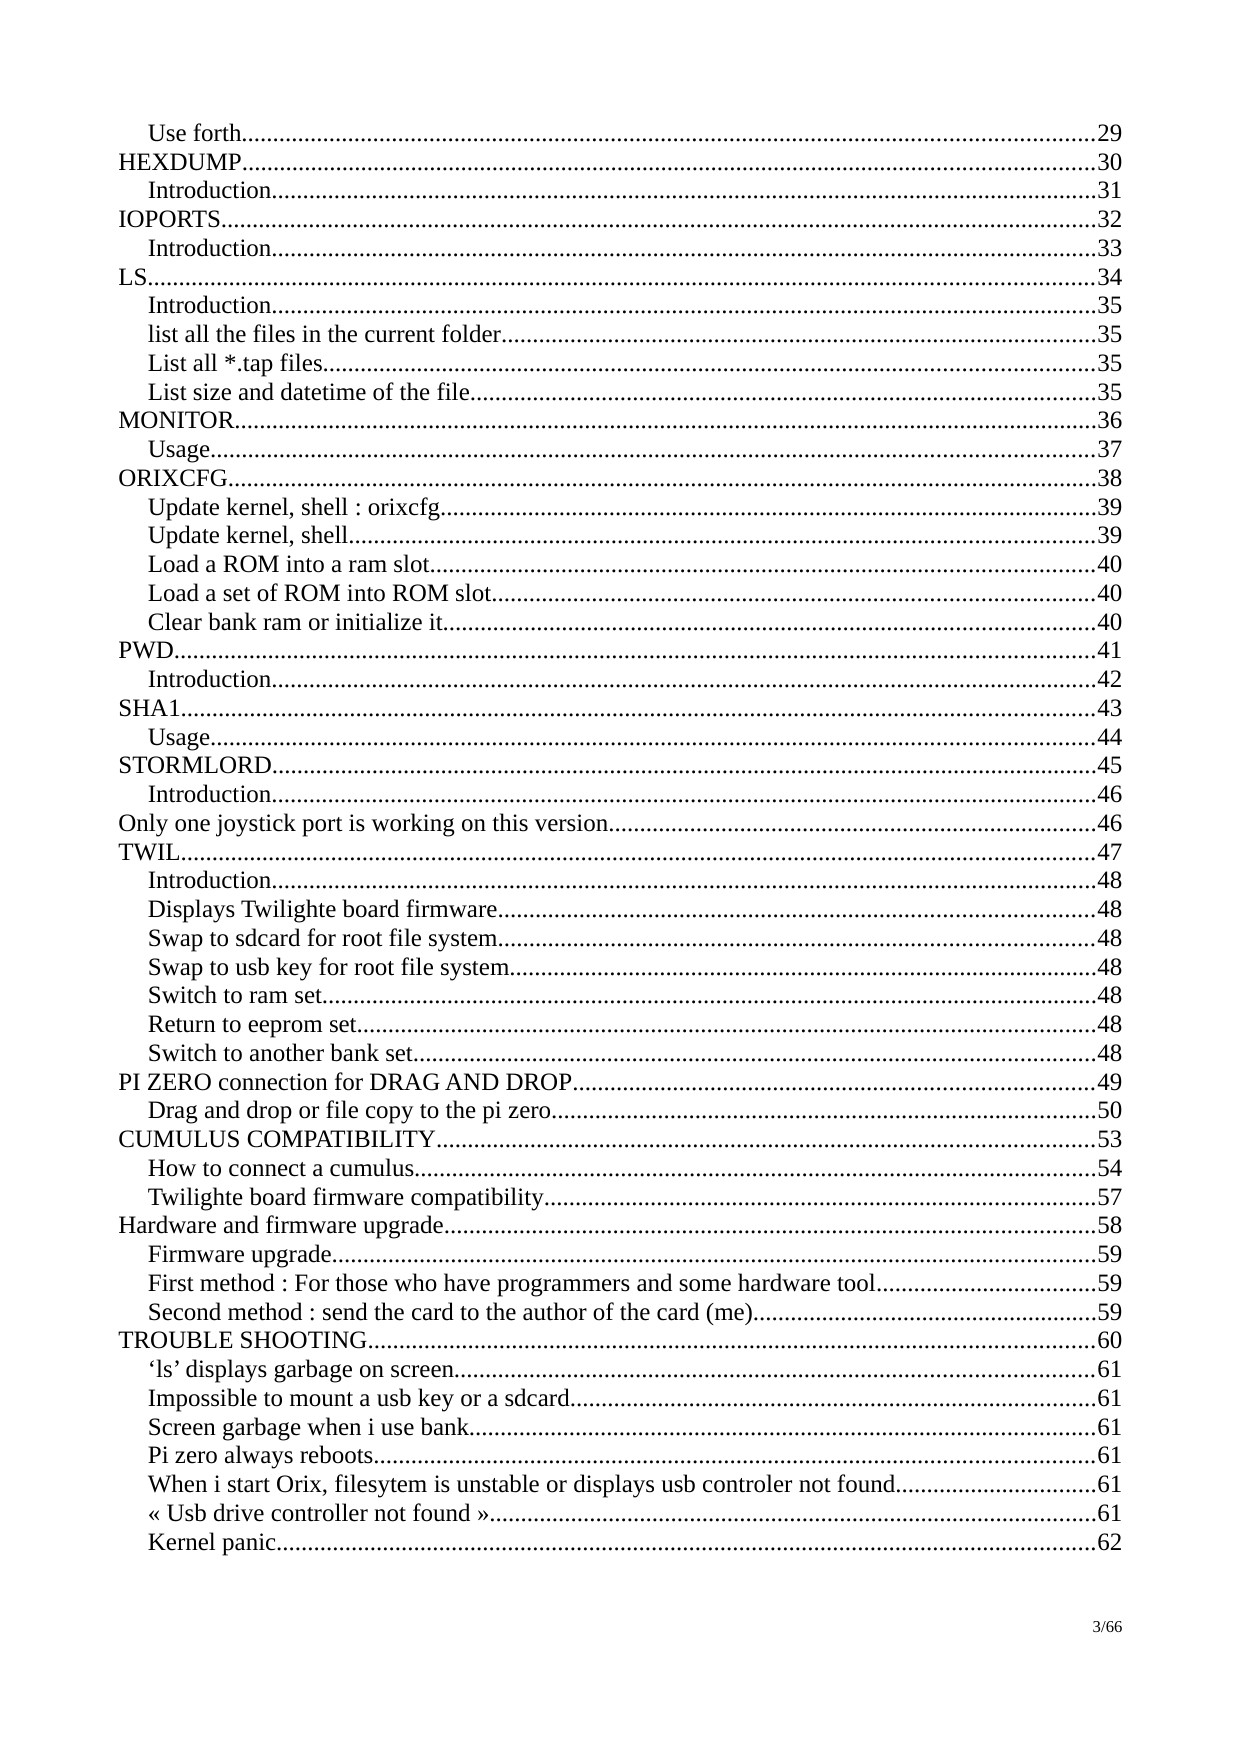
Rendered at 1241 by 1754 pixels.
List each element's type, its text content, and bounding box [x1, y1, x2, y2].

text Introduction 48 [148, 866, 1122, 894]
text Hardware and firmware upgrade 58 [118, 1211, 1122, 1239]
text « Usb drive controller not found » 61 [148, 1498, 1122, 1527]
text Update kernel, shell 39 [148, 521, 1122, 549]
text Displays Twilighte board firmware 48 [148, 894, 1122, 923]
text Switch to ram set 48 [148, 981, 1122, 1009]
text Clear bank ram or initialize it 40 [148, 607, 1122, 636]
text Firmware upgrade 59 [148, 1239, 1122, 1268]
text Twilighte board firmware compatibility 57 [148, 1182, 1122, 1211]
text MONITOR 36 [118, 406, 1122, 434]
text Introduction 33 [148, 233, 1122, 262]
text Introduction 35 [148, 291, 1122, 319]
text Update kernel, shell : orixcfg 39 [148, 492, 1122, 521]
text PI ZERO connection for DRAG AND DROP 49 [118, 1067, 1122, 1096]
text When i start Orix, filesytem is unstable or displays usb controler not found 61 [148, 1469, 1122, 1498]
text Impossible to mount a usb key or a sdcard 61 [148, 1383, 1122, 1412]
text Return to eeprom set 48 [148, 1009, 1122, 1038]
text Screen garbage when i use bank 61 [148, 1412, 1122, 1441]
text Kernel panic 62 [148, 1527, 1122, 1556]
text Load a set of ROM into ROM slot 40 [148, 578, 1122, 607]
text Swap to sdcard for root file system 48 [148, 923, 1122, 952]
text ‘ls’ displays garbage on screen 61 [148, 1354, 1122, 1383]
text CUMULUS COMPATIBILITY 53 [118, 1124, 1122, 1153]
text Second method : send the card to the author of the card (me) 59 [148, 1297, 1122, 1326]
text Introduction 46 [148, 779, 1122, 808]
text TWIL 47 [118, 837, 1122, 866]
text First method : For those who have programmers and some hardware tool 59 [148, 1268, 1122, 1297]
text Only one joystick port is working on this version 46 [118, 808, 1122, 837]
text Swap to usb key for root file system 48 [148, 952, 1122, 981]
text Drag and drop or file copy to the pi zero 50 [148, 1096, 1122, 1124]
text PWD 41 [118, 636, 1122, 664]
text SHA1 43 [118, 693, 1122, 722]
text HEXDUMP 30 [118, 147, 1122, 176]
text ORIXCFG 38 [118, 463, 1122, 492]
text STORMLORD 45 [118, 751, 1122, 779]
text Introduction 42 [148, 664, 1122, 693]
text Load a ROM into a ram slot 40 [148, 549, 1122, 578]
text Usage 44 [148, 722, 1122, 751]
text Use forth 29 [148, 118, 1122, 147]
text How to connect a cumulus 54 [148, 1153, 1122, 1182]
text IOPORTS 32 [118, 204, 1122, 233]
text list all the files in the current folder 35 [148, 319, 1122, 348]
text Switch to another bank set 48 [148, 1038, 1122, 1067]
text List size and datetime of the file 35 [148, 377, 1122, 406]
text Usage 37 [148, 434, 1122, 463]
text LS 34 [118, 262, 1122, 291]
text Pi zero always reboots 61 [148, 1441, 1122, 1469]
text TROUBLE SHOOTING 60 [118, 1326, 1122, 1354]
text Introduction 31 [148, 176, 1122, 204]
text List all *.tap files 35 [148, 348, 1122, 377]
